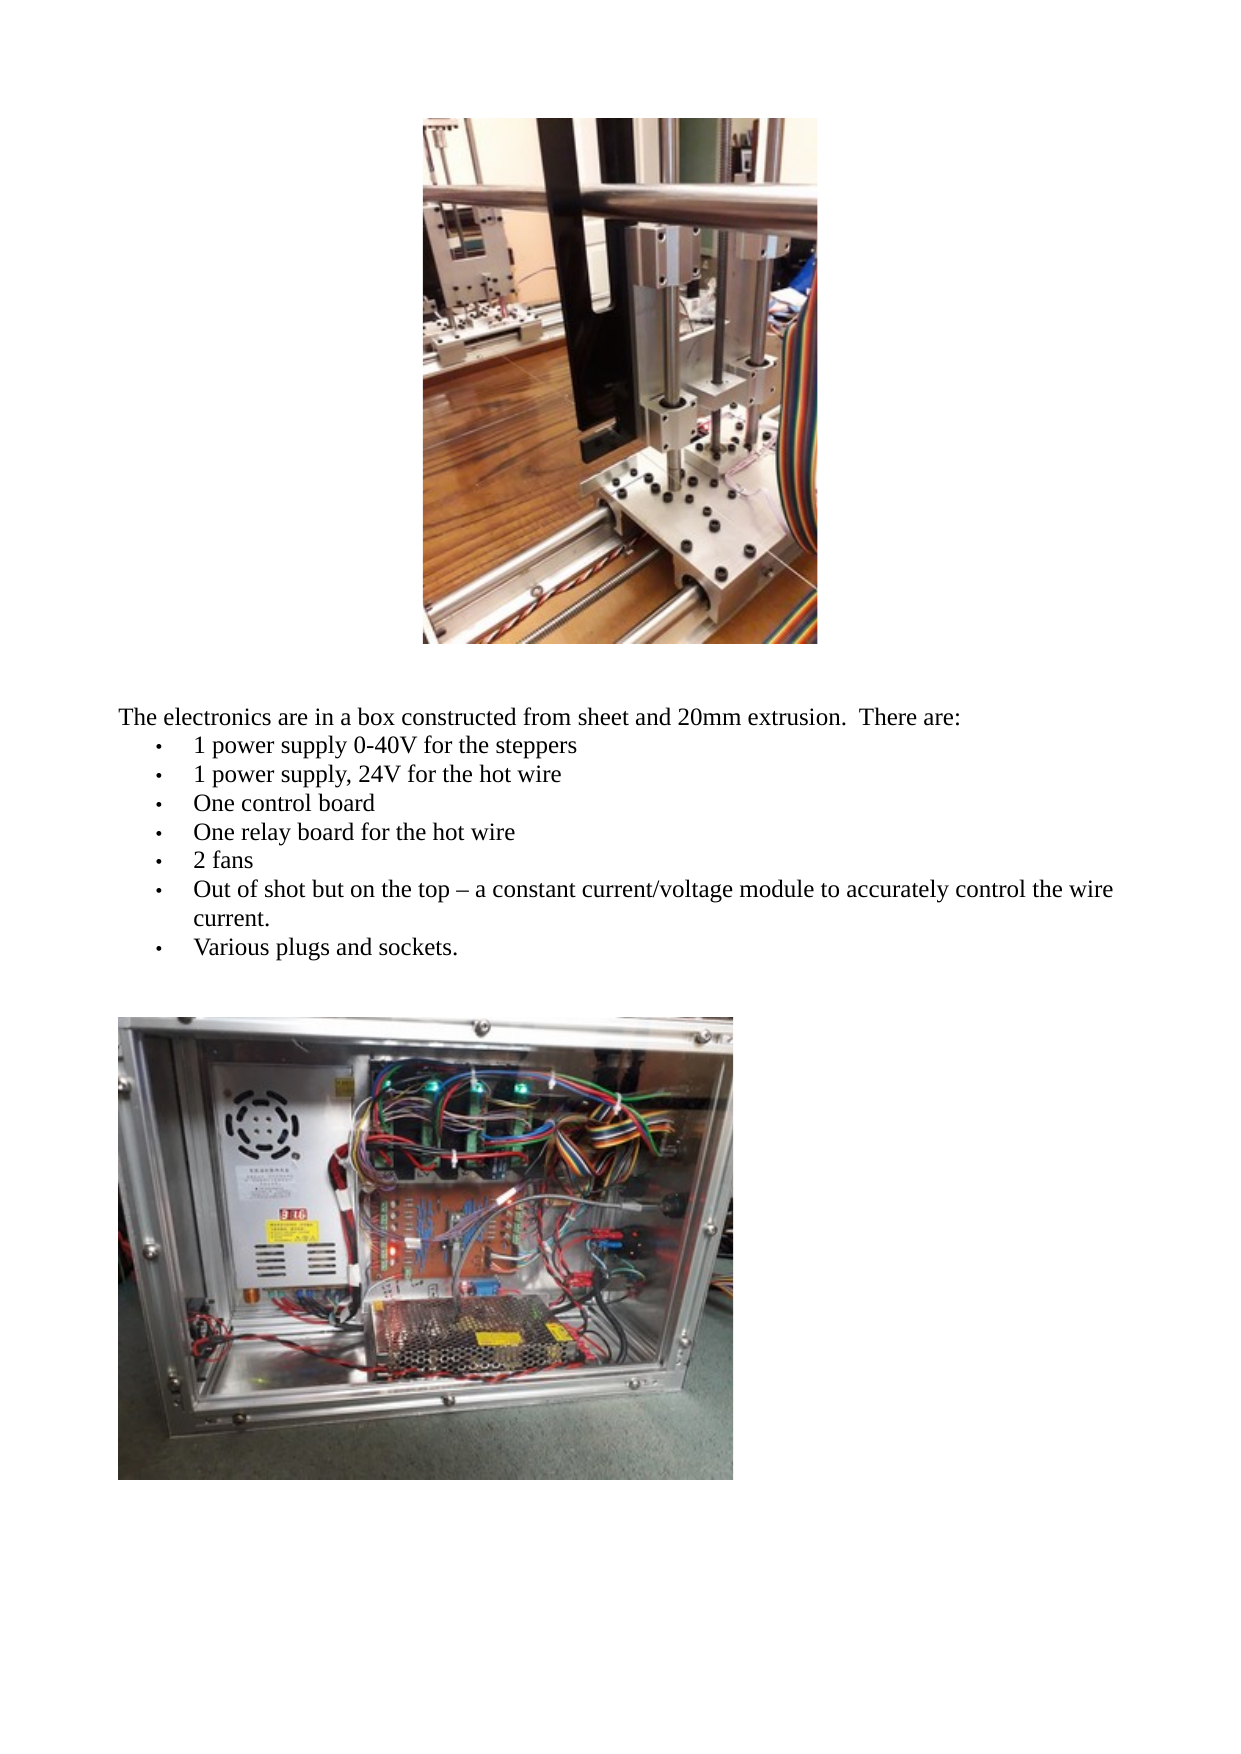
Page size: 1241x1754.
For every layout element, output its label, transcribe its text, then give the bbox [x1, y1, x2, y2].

list One relay board for the hot wire [156, 817, 1122, 845]
text The electronics are in a box constructed from sheet and 20mm extrusion. There are: [118, 702, 1122, 730]
picture [422, 118, 818, 644]
list One control board [156, 788, 1122, 817]
picture [118, 1017, 734, 1480]
list 1 power supply, 24V for the hot wire [156, 759, 1122, 788]
list Out of shot but on the top – a constant current/voltage module to accurately control the wire current. [156, 874, 1122, 932]
list Various plugs and sockets. [156, 932, 1122, 960]
list 1 power supply 0-40V for the steppers [156, 730, 1122, 759]
list 2 fans [156, 845, 1122, 874]
